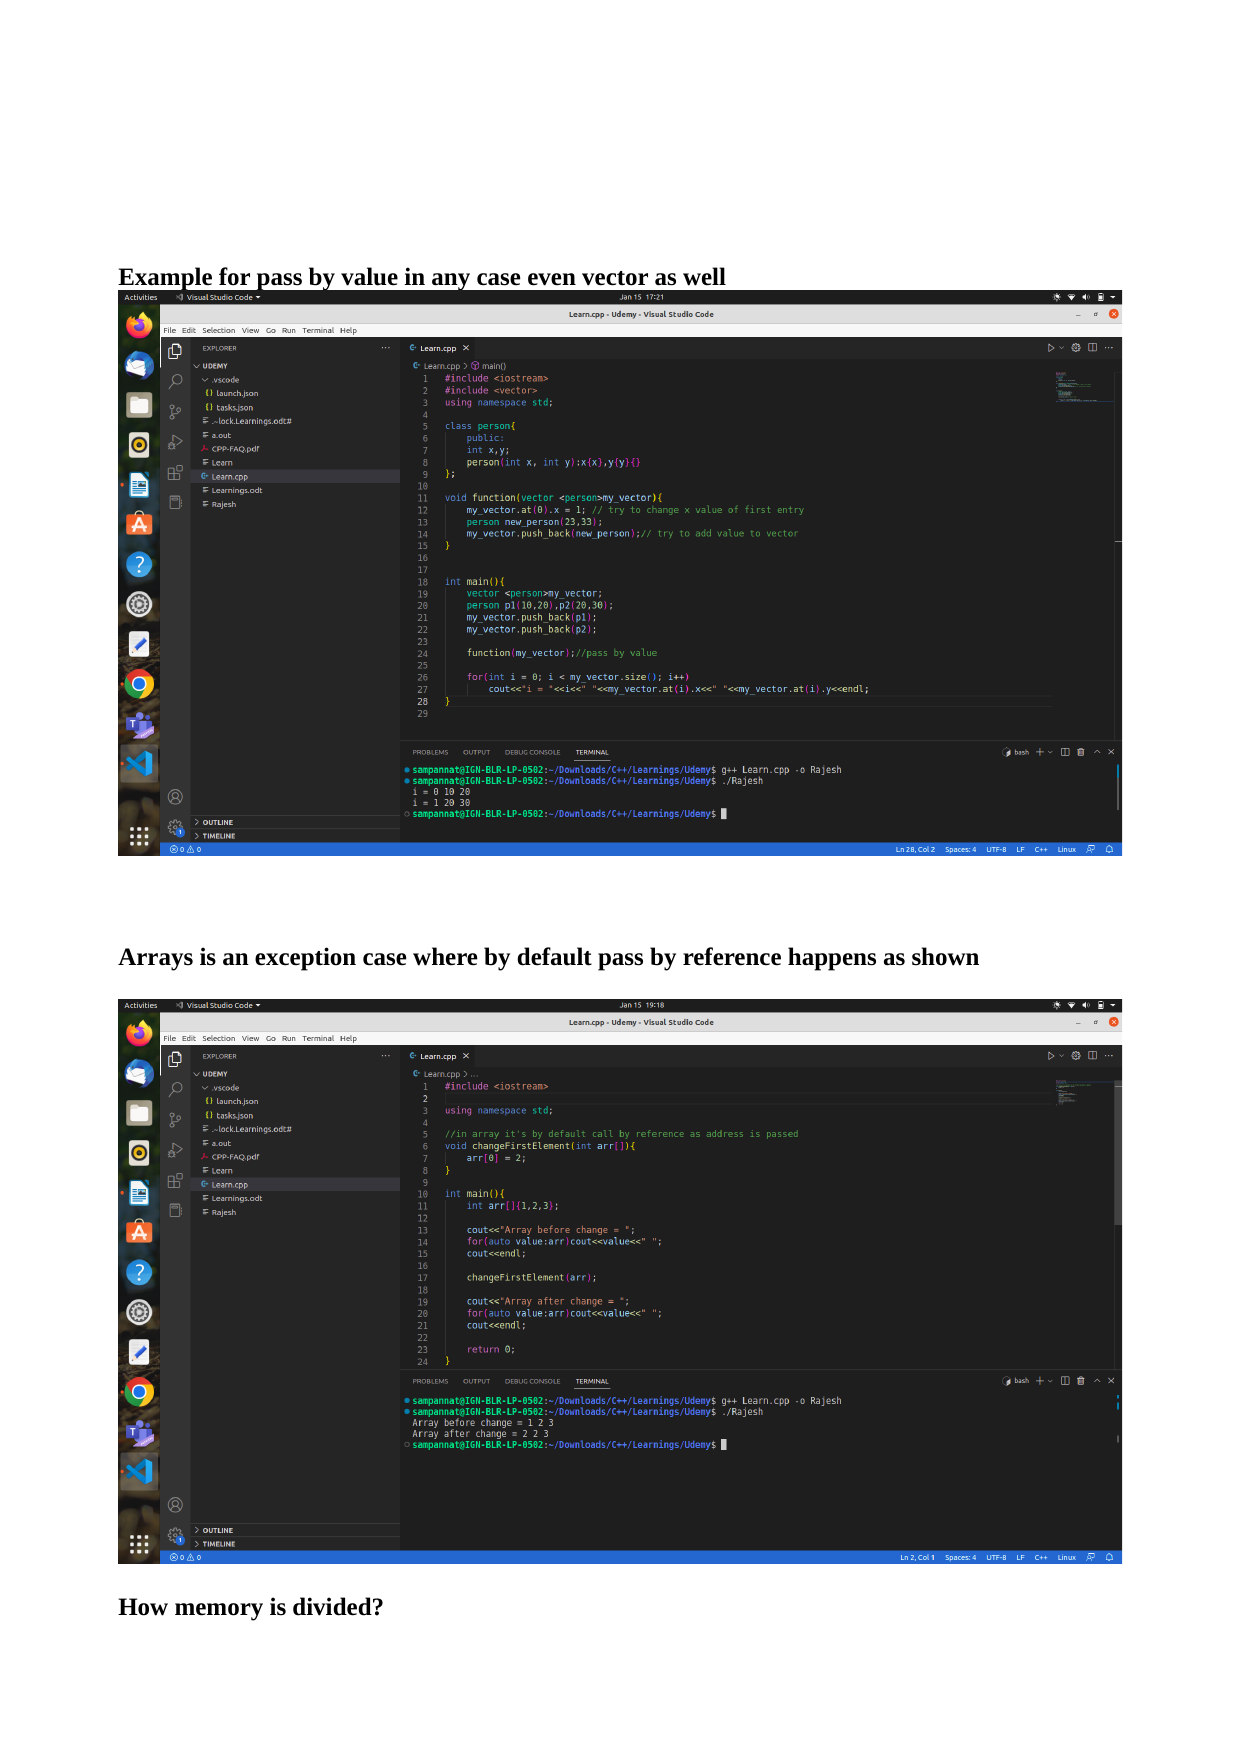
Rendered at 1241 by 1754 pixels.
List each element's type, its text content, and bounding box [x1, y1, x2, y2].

picture [118, 999, 1123, 1564]
text Example for pass by value in any case even vector as well [118, 262, 1122, 290]
picture [118, 290, 1123, 856]
text How memory is divided? [118, 1592, 1122, 1621]
text Arrays is an exception case where by default pass by reference happens as shown [118, 942, 1122, 970]
